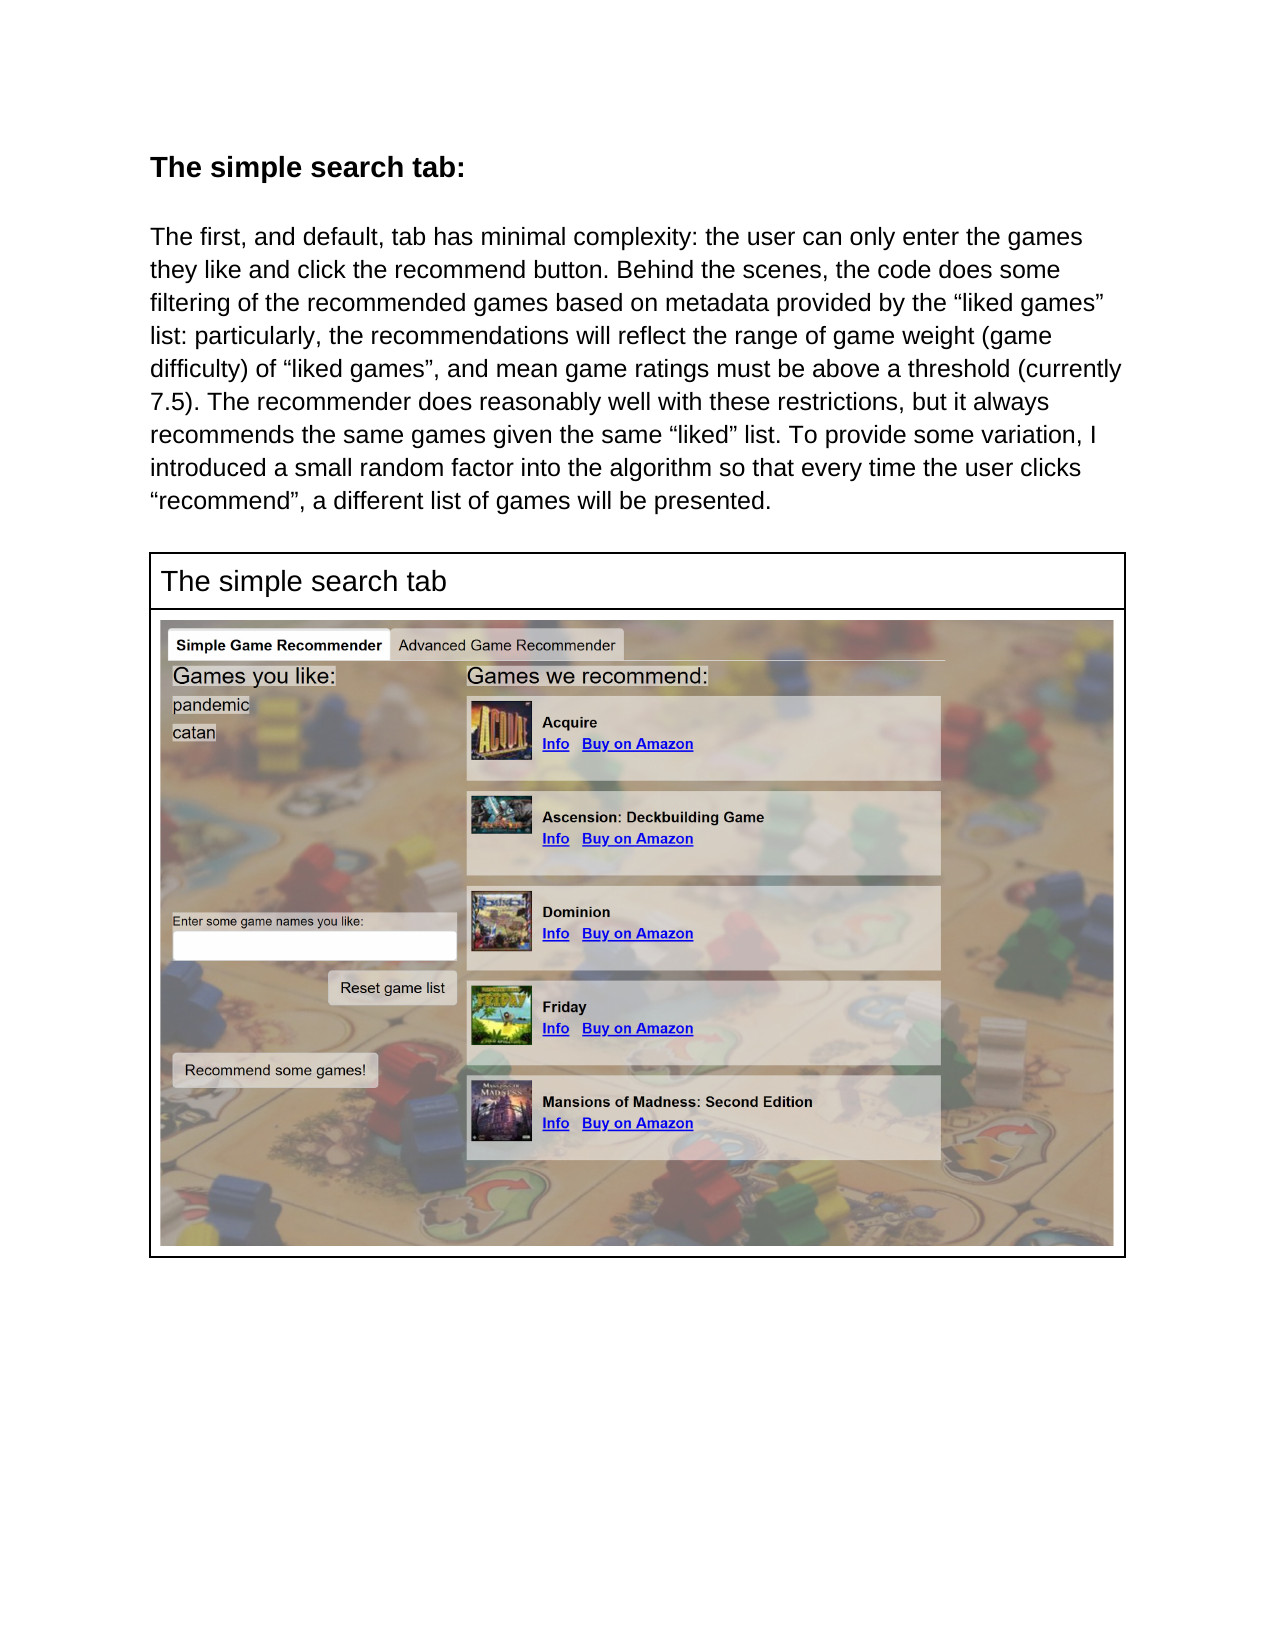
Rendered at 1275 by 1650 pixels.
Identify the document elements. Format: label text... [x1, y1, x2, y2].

text The first, and default, tab has minimal complexity: the user can only enter the games they like and click the recommend button. Behind the scenes, the code does some filtering of the recommended games based on metadata provided by the “liked games” list: particularly, the recommendations will reflect the range of game weight (game difficulty) of “liked games”, and mean game ratings must be above a threshold (currently 7.5). The recommender does reasonably well with these restrictions, but it always recommends the same games given the same “liked” list. To provide some variation, I introduced a small random factor into the algorithm so that every time the user clicks “recommend”, a different list of games will be presented. [150, 222, 1125, 514]
text The simple search tab: [150, 150, 1125, 183]
table_cell [151, 610, 1124, 1256]
table_header The simple search tab [151, 554, 1124, 608]
picture [160, 620, 1114, 1246]
